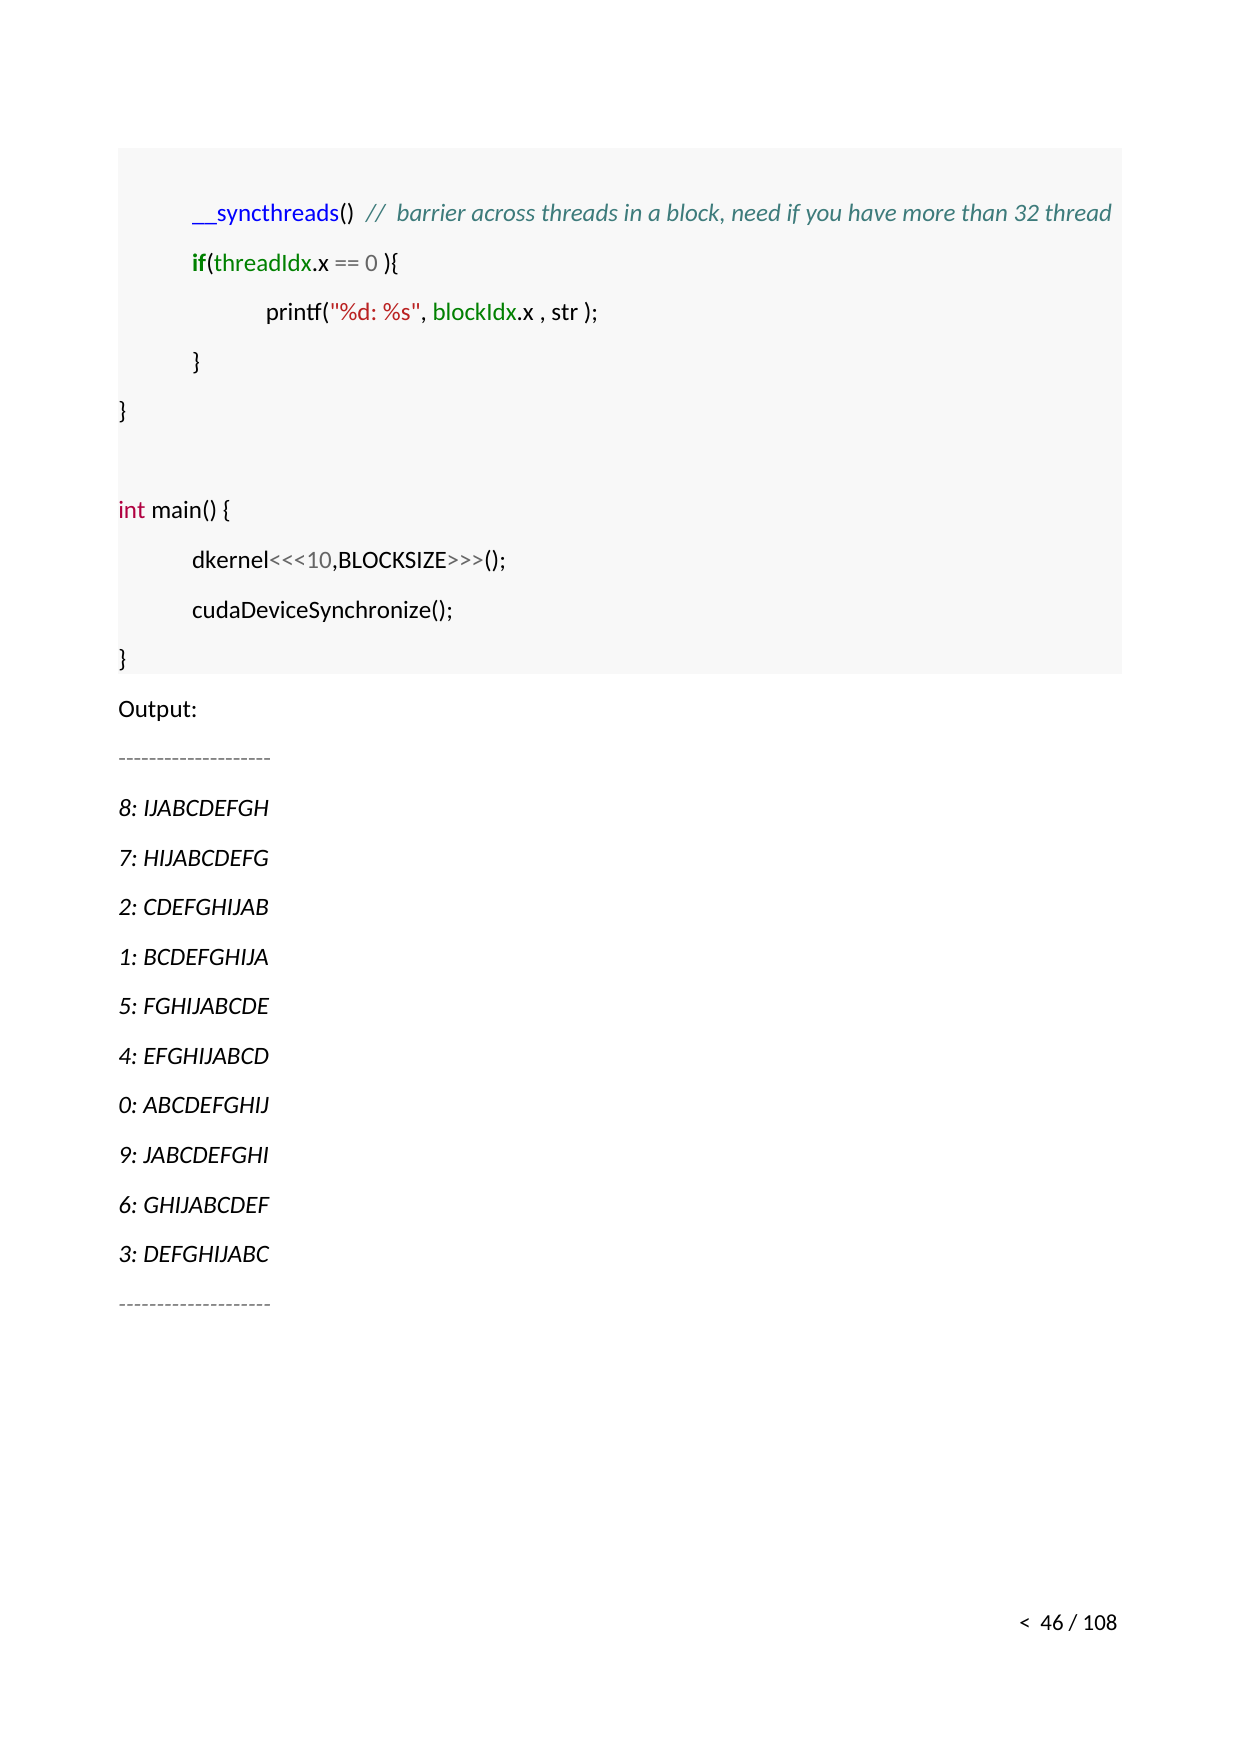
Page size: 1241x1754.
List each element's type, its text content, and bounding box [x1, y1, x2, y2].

text -------------------- [118, 1288, 1122, 1318]
text printf("%d: %s", blockIdx.x , str ); [118, 296, 1122, 327]
text 7: HIJABCDEFG [118, 842, 1122, 872]
text int main() { [118, 495, 1122, 525]
text if(threadIdx.x == 0 ){ [118, 247, 1122, 277]
text } [118, 396, 1122, 426]
text Output: [118, 693, 1122, 723]
text -------------------- [118, 743, 1122, 773]
text 2: CDEFGHIJAB [118, 891, 1122, 922]
text } [118, 643, 1122, 674]
text } [118, 346, 1122, 376]
text 5: FGHIJABCDE [118, 991, 1122, 1021]
text dkernel<<<10,BLOCKSIZE>>>(); [118, 544, 1122, 575]
text cudaDeviceSynchronize(); [118, 594, 1122, 624]
text 1: BCDEFGHIJA [118, 941, 1122, 971]
text 8: IJABCDEFGH [118, 792, 1122, 823]
text __syncthreads() // barrier across threads in a block, need if you have more than 32 thread [118, 197, 1122, 228]
text 3: DEFGHIJABC [118, 1238, 1122, 1269]
text 6: GHIJABCDEF [118, 1189, 1122, 1219]
text 4: EFGHIJABCD [118, 1040, 1122, 1071]
text 9: JABCDEFGHI [118, 1139, 1122, 1170]
text 0: ABCDEFGHIJ [118, 1090, 1122, 1120]
